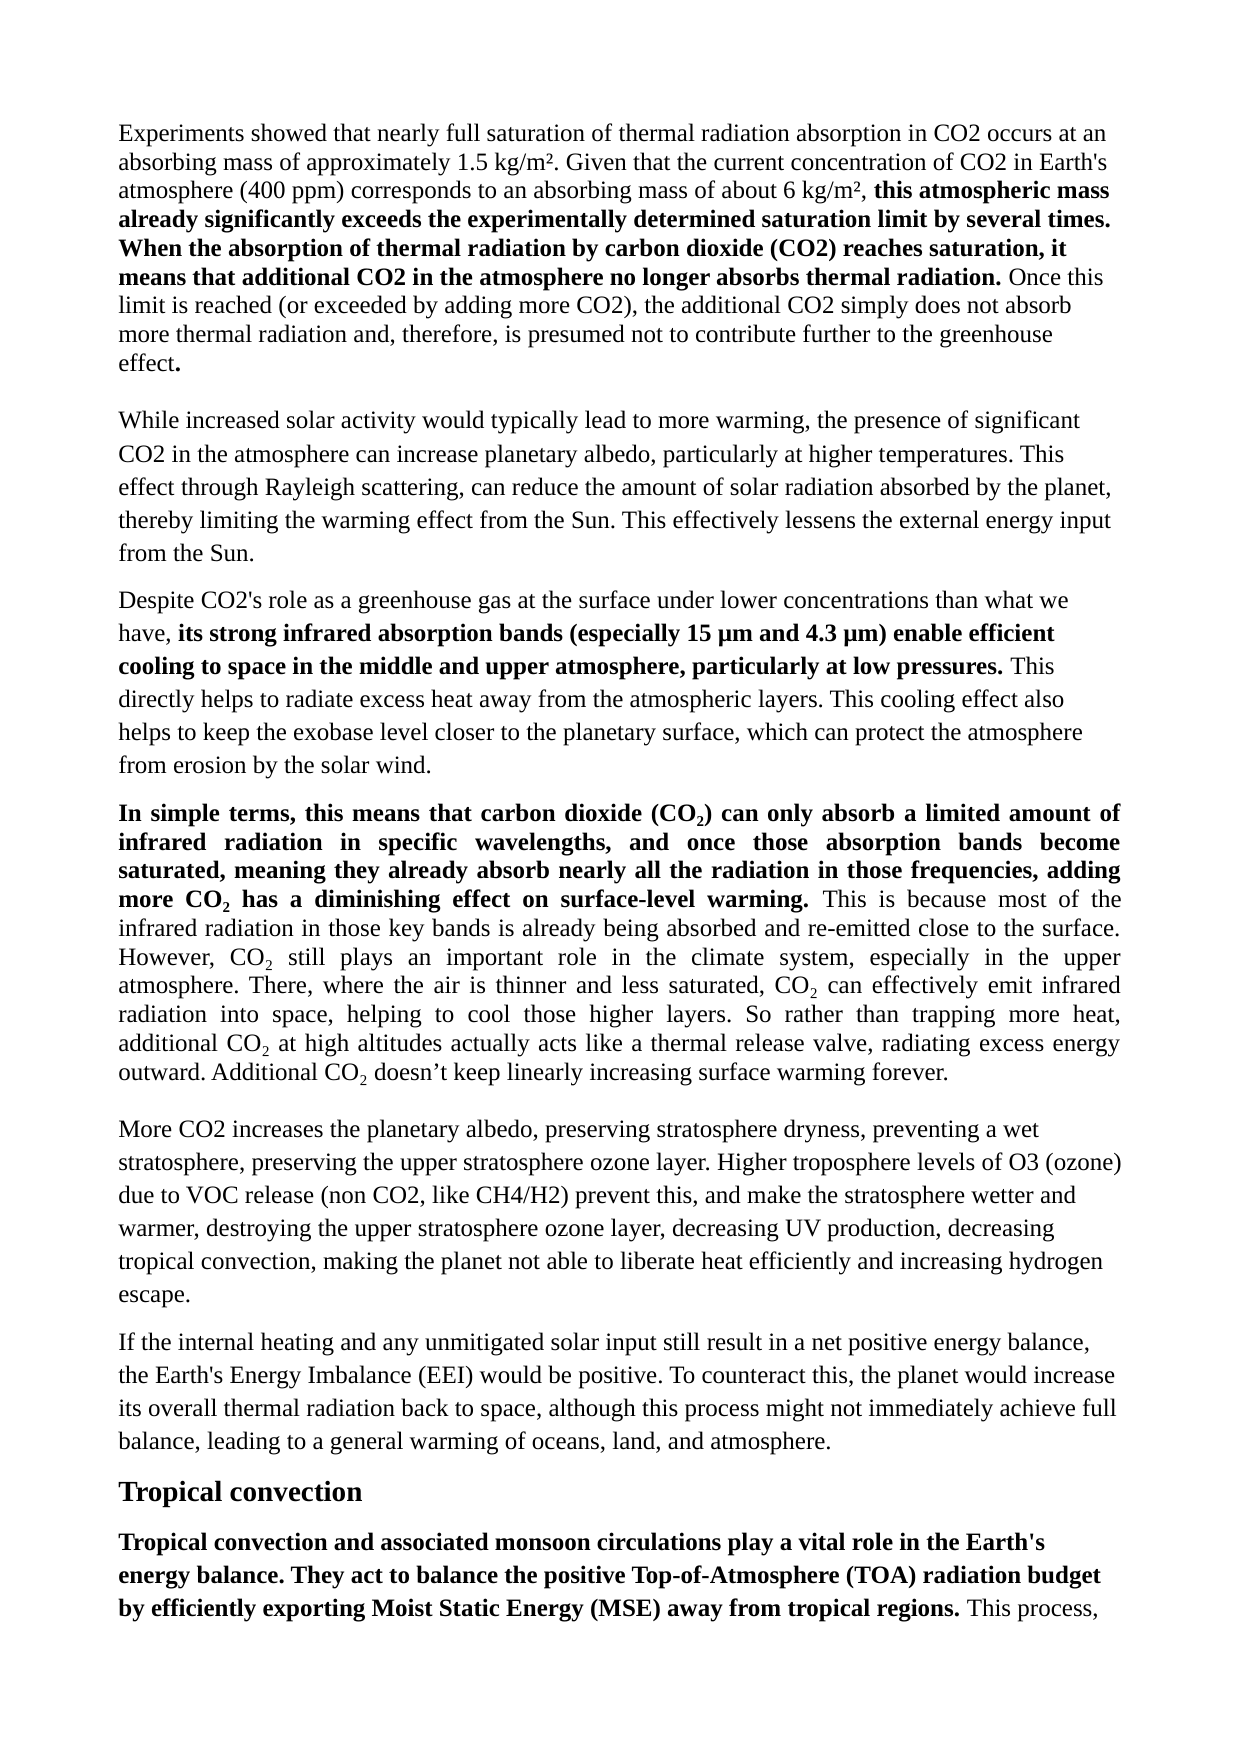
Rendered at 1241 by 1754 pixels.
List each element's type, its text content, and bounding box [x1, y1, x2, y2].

text Experiments showed that nearly full saturation of thermal radiation absorption in CO2 occurs at an absorbing mass of approximately 1.5 kg/m². Given that the current concentration of CO2 in Earth's atmosphere (400 ppm) corresponds to an absorbing mass of about 6 kg/m², this atmospheric mass already significantly exceeds the experimentally determined saturation limit by several times. [118, 118, 1122, 233]
text When the absorption of thermal radiation by carbon dioxide (CO2) reaches saturation, it means that additional CO2 in the atmosphere no longer absorbs thermal radiation. Once this limit is reached (or exceeded by adding more CO2), the additional CO2 simply does not absorb more thermal radiation and, therefore, is presumed not to contribute further to the greenhouse effect. [118, 233, 1122, 377]
text While increased solar activity would typically lead to more warming, the presence of significant CO2 in the atmosphere can increase planetary albedo, particularly at higher temperatures. This effect through Rayleigh scattering, can reduce the amount of solar radiation absorbed by the planet, thereby limiting the warming effect from the Sun. This effectively lessens the external energy input from the Sun. [118, 406, 1122, 566]
text More CO2 increases the planetary albedo, preserving stratosphere dryness, preventing a wet stratosphere, preserving the upper stratosphere ozone layer. Higher troposphere levels of O3 (ozone) due to VOC release (non CO2, like CH4/H2) prevent this, and make the stratosphere wetter and warmer, destroying the upper stratosphere ozone layer, decreasing UV production, decreasing tropical convection, making the planet not able to liberate heat efficiently and increasing hydrogen escape. [118, 1114, 1122, 1308]
text Tropical convection [118, 1474, 1122, 1507]
text In simple terms, this means that carbon dioxide (CO₂) can only absorb a limited amount of infrared radiation in specific wavelengths, and once those absorption bands become saturated, meaning they already absorb nearly all the radiation in those frequencies, adding more CO₂ has a diminishing effect on surface-level warming. This is because most of the infrared radiation in those key bands is already being absorbed and re-emitted close to the surface. However, CO₂ still plays an important role in the climate system, especially in the upper atmosphere. There, where the air is thinner and less saturated, CO₂ can effectively emit infrared radiation into space, helping to cool those higher layers. So rather than trapping more heat, additional CO₂ at high altitudes actually acts like a thermal release valve, radiating excess energy outward. Additional CO₂ doesn’t keep linearly increasing surface warming forever. [118, 798, 1122, 1086]
text Tropical convection and associated monsoon circulations play a vital role in the Earth's energy balance. They act to balance the positive Top-of-Atmosphere (TOA) radiation budget by efficiently exporting Moist Static Energy (MSE) away from tropical regions. This process, [118, 1527, 1122, 1622]
text Despite CO2's role as a greenhouse gas at the surface under lower concentrations than what we have, its strong infrared absorption bands (especially 15 µm and 4.3 µm) enable efficient cooling to space in the middle and upper atmosphere, particularly at low pressures. This directly helps to radiate excess heat away from the atmospheric layers. This cooling effect also helps to keep the exobase level closer to the planetary surface, which can protect the atmosphere from erosion by the solar wind. [118, 585, 1122, 779]
text If the internal heating and any unmitigated solar input still result in a net positive energy balance, the Earth's Energy Imbalance (EEI) would be positive. To counteract this, the planet would increase its overall thermal radiation back to space, although this process might not immediately achieve full balance, leading to a general warming of oceans, land, and atmosphere. [118, 1327, 1122, 1455]
